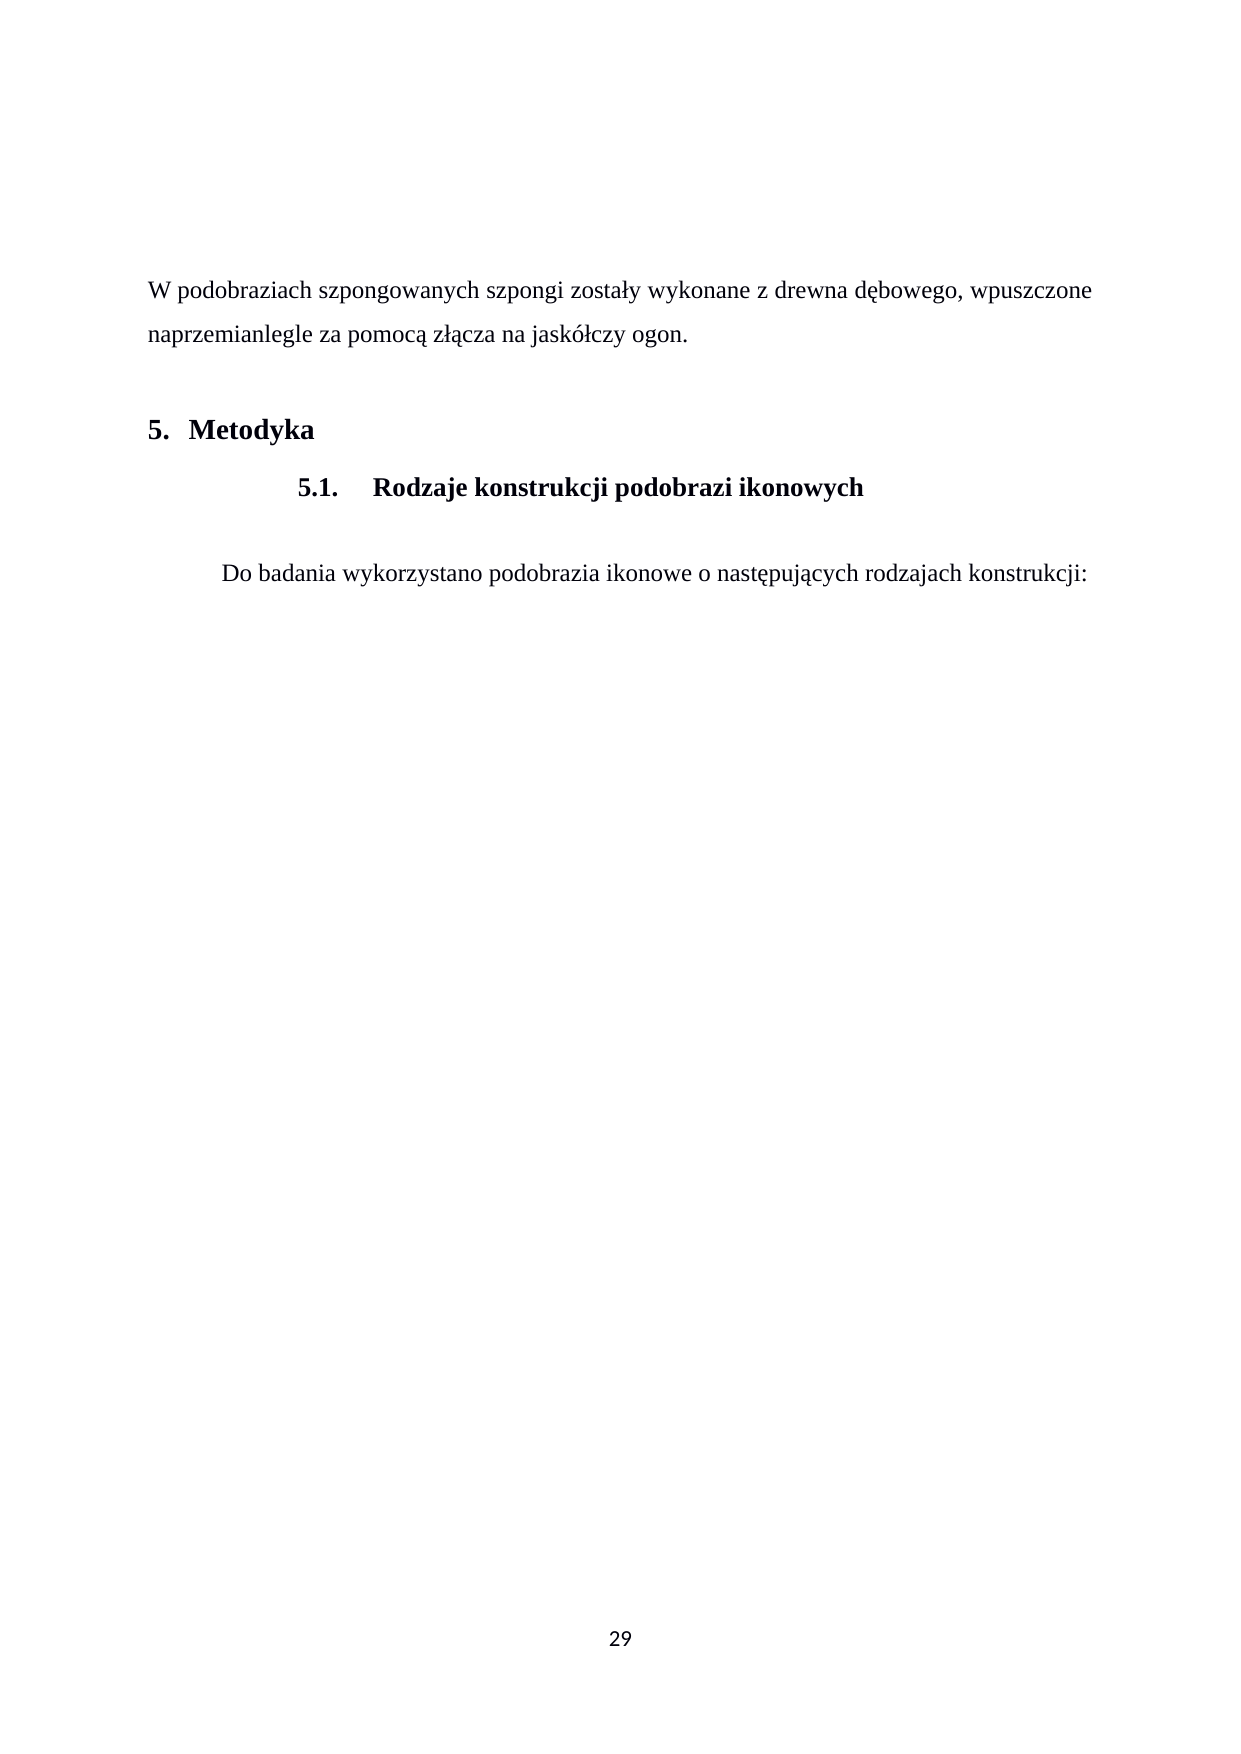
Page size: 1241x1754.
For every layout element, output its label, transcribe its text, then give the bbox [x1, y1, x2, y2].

subtitle Metodyka [148, 412, 1093, 445]
text W podobraziach szpongowanych szpongi zostały wykonane z drewna dębowego, wpuszczone naprzemianlegle za pomocą złącza na jaskółczy ogon. [148, 276, 1093, 347]
subtitle Rodzaje konstrukcji podobrazi ikonowych [298, 471, 1093, 502]
text Do badania wykorzystano podobrazia ikonowe o następujących rodzajach konstrukcji: [148, 558, 1093, 587]
